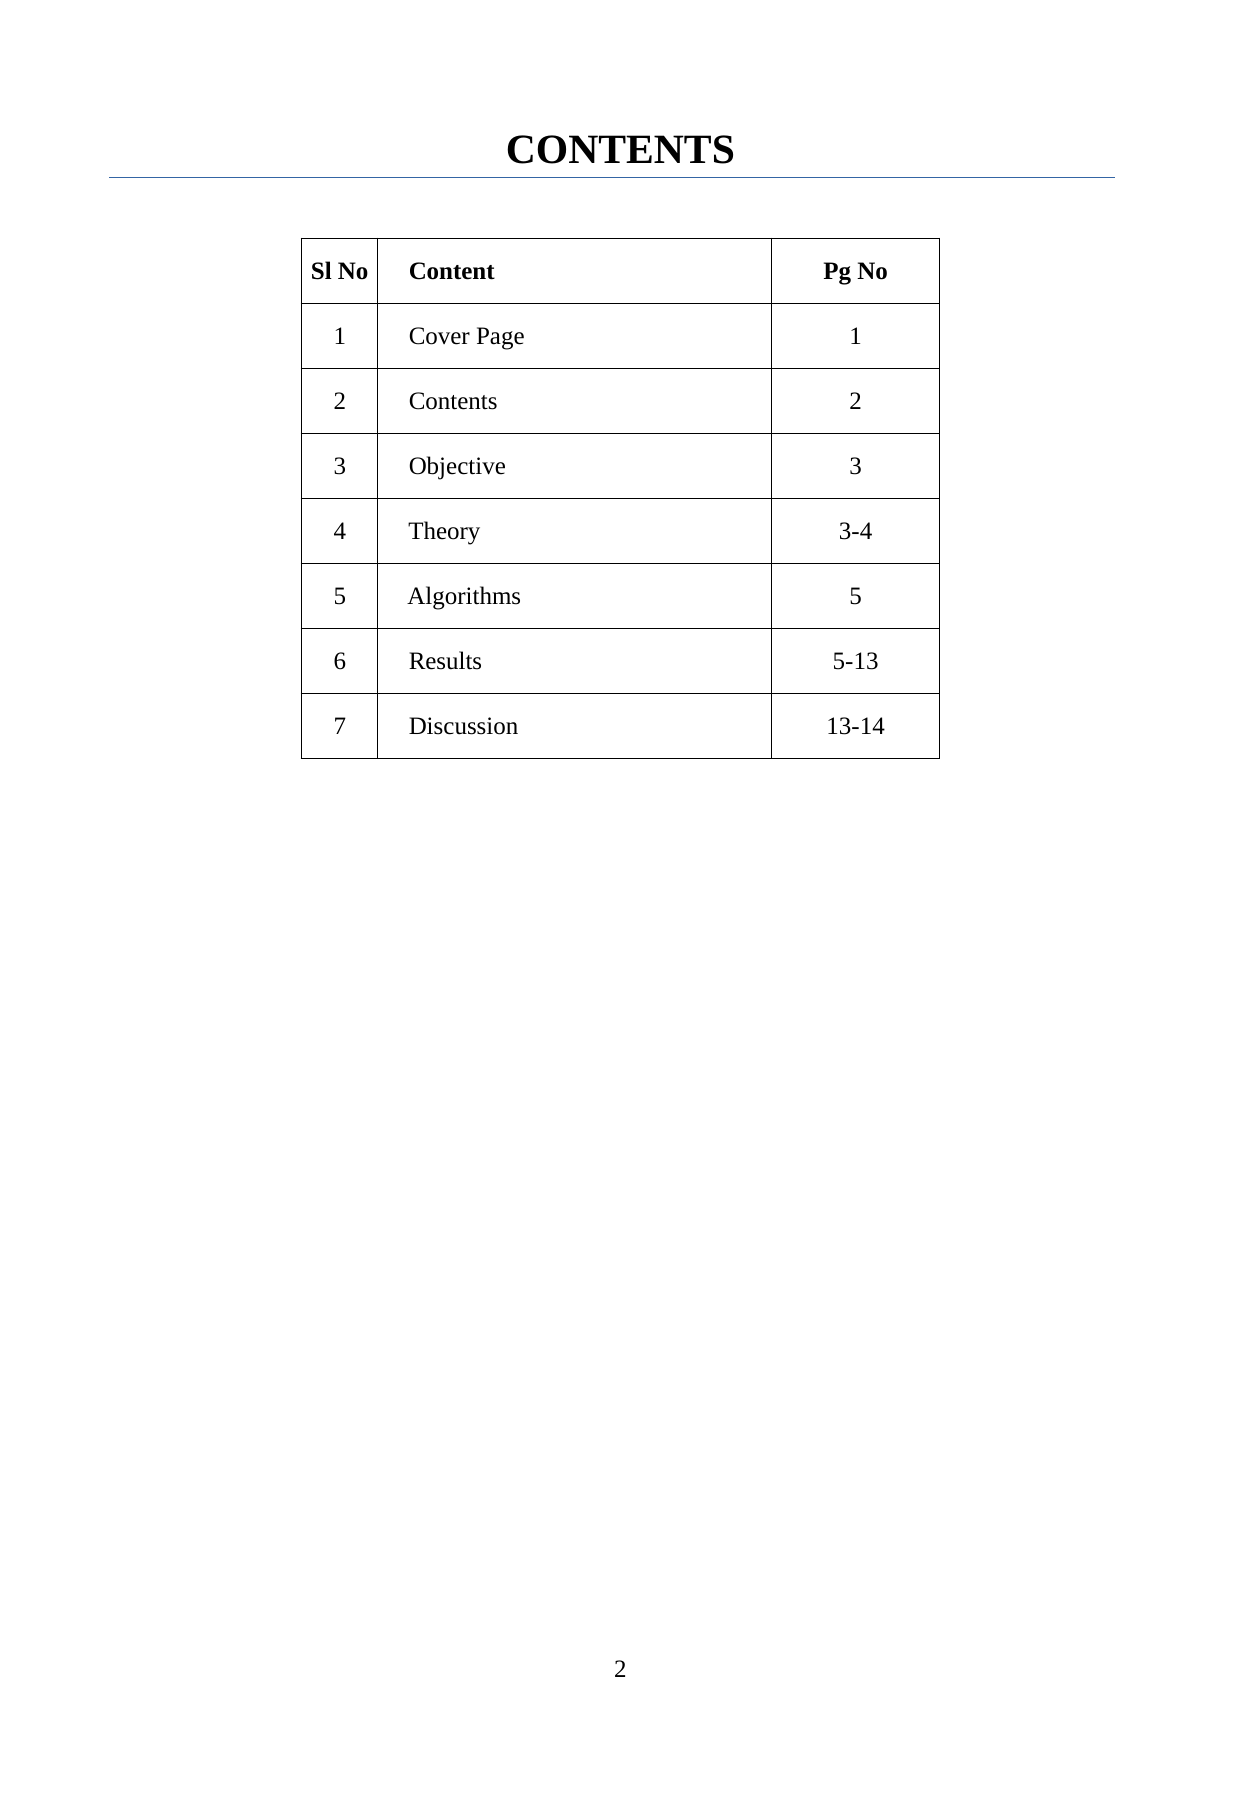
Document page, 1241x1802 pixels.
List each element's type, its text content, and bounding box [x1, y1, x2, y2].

table_cell Objective [378, 434, 771, 498]
table_cell Contents [378, 369, 771, 433]
table_cell Cover Page [378, 304, 771, 368]
table_cell Discussion [378, 694, 771, 758]
table_header Content [378, 239, 771, 303]
table_cell 6 [302, 629, 377, 693]
table_cell 3 [302, 434, 377, 498]
table_cell 13-14 [772, 694, 939, 758]
table_cell 1 [772, 304, 939, 368]
table_cell 1 [302, 304, 377, 368]
table_cell 3 [772, 434, 939, 498]
table_cell 5 [302, 564, 377, 628]
table_header Pg No [772, 239, 939, 303]
table_cell 3-4 [772, 499, 939, 563]
table_cell 4 [302, 499, 377, 563]
table_cell 2 [302, 369, 377, 433]
table_cell Algorithms [378, 564, 771, 628]
table_cell Theory [378, 499, 771, 563]
table_header Sl No [302, 239, 377, 303]
text CONTENTS [118, 124, 1122, 172]
table_cell 5-13 [772, 629, 939, 693]
table_cell 5 [772, 564, 939, 628]
table_cell Results [378, 629, 771, 693]
table_cell 7 [302, 694, 377, 758]
table_cell 2 [772, 369, 939, 433]
